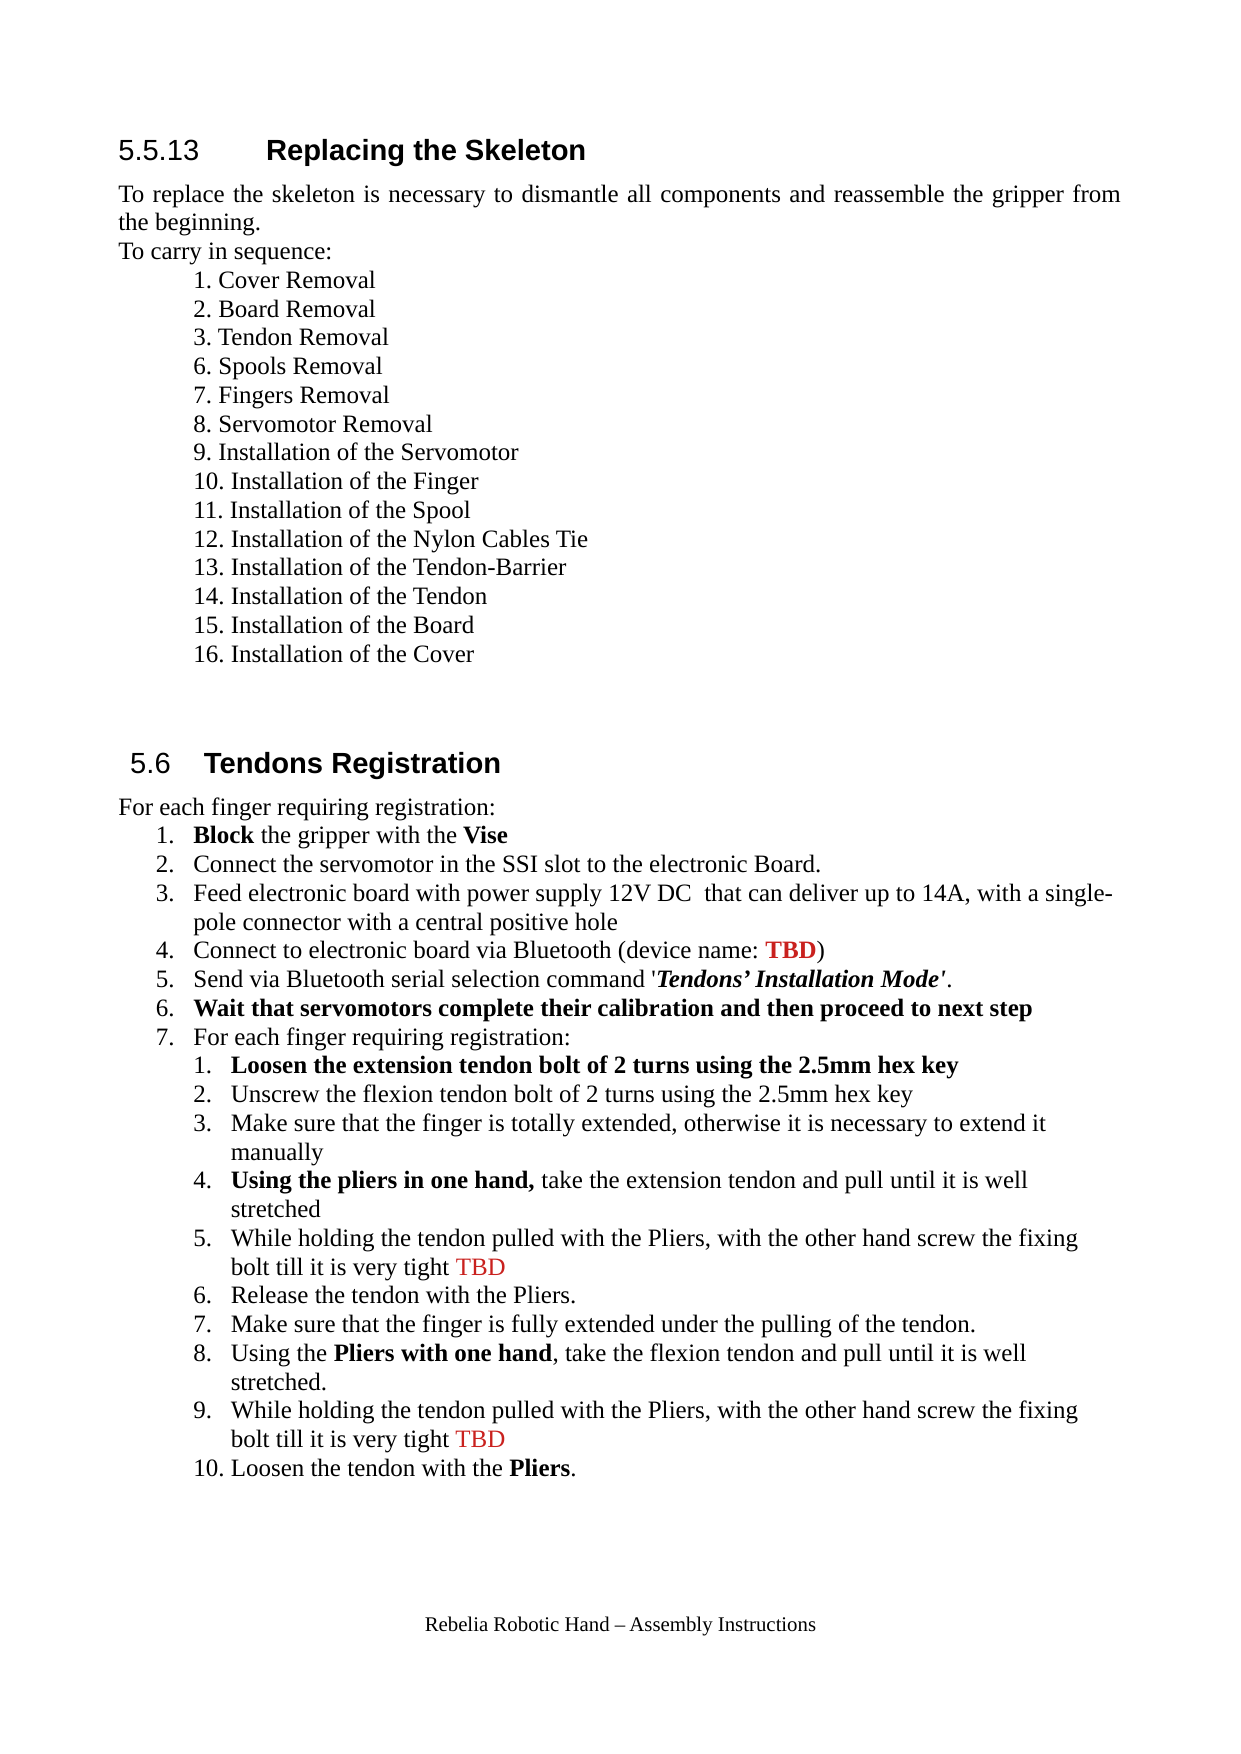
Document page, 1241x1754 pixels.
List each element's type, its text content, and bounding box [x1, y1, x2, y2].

list Send via Bluetooth serial selection command 'Tendons’ Installation Mode'. [156, 964, 1123, 993]
list 11. Installation of the Spool [156, 495, 1123, 524]
list 15. Installation of the Board [156, 610, 1123, 639]
list 8. Servomotor Removal [156, 409, 1123, 437]
list Loosen the tendon with the Pliers. [193, 1453, 1123, 1482]
text For each finger requiring registration: [118, 792, 1123, 821]
list For each finger requiring registration: [156, 1022, 1123, 1051]
list Connect to electronic board via Bluetooth (device name: TBD) [156, 936, 1123, 964]
list 3. Tendon Removal [156, 322, 1123, 351]
list Using the pliers in one hand, take the extension tendon and pull until it is well stretched [193, 1166, 1123, 1223]
subtitle Tendons Registration [130, 746, 1123, 779]
list To carry in sequence: [118, 236, 1123, 265]
list 6. Spools Removal [156, 351, 1123, 380]
list Connect the servomotor in the SSI slot to the electronic Board. [156, 849, 1123, 878]
list 1. Cover Removal [156, 265, 1123, 294]
list While holding the tendon pulled with the Pliers, with the other hand screw the fixing bolt till it is very tight TBD [193, 1223, 1123, 1281]
list Using the Pliers with one hand, take the flexion tendon and pull until it is well stretched. [193, 1338, 1123, 1396]
list 2. Board Removal [156, 294, 1123, 322]
list 9. Installation of the Servomotor [156, 437, 1123, 466]
list 10. Installation of the Finger [156, 466, 1123, 495]
list Make sure that the finger is totally extended, otherwise it is necessary to extend it manually [193, 1108, 1123, 1166]
text To replace the skeleton is necessary to dismantle all components and reassemble the gripper from the beginning. [118, 179, 1123, 236]
list 16. Installation of the Cover [156, 639, 1123, 667]
list Feed electronic board with power supply 12V DC that can deliver up to 14A, with a single-pole connector with a central positive hole [156, 878, 1123, 936]
list 7. Fingers Removal [156, 380, 1123, 409]
list Unscrew the flexion tendon bolt of 2 turns using the 2.5mm hex key [193, 1079, 1123, 1108]
list While holding the tendon pulled with the Pliers, with the other hand screw the fixing bolt till it is very tight TBD [193, 1396, 1123, 1453]
list 12. Installation of the Nylon Cables Tie [156, 524, 1123, 552]
list Release the tendon with the Pliers. [193, 1281, 1123, 1309]
list 14. Installation of the Tendon [156, 581, 1123, 610]
list Make sure that the finger is fully extended under the pulling of the tendon. [193, 1309, 1123, 1338]
list Wait that servomotors complete their calibration and then proceed to next step [156, 993, 1123, 1022]
subtitle Replacing the Skeleton [118, 133, 1123, 166]
list 13. Installation of the Tendon-Barrier [156, 552, 1123, 581]
list Loosen the extension tendon bolt of 2 turns using the 2.5mm hex key [193, 1051, 1123, 1079]
list Block the gripper with the Vise [156, 821, 1123, 849]
